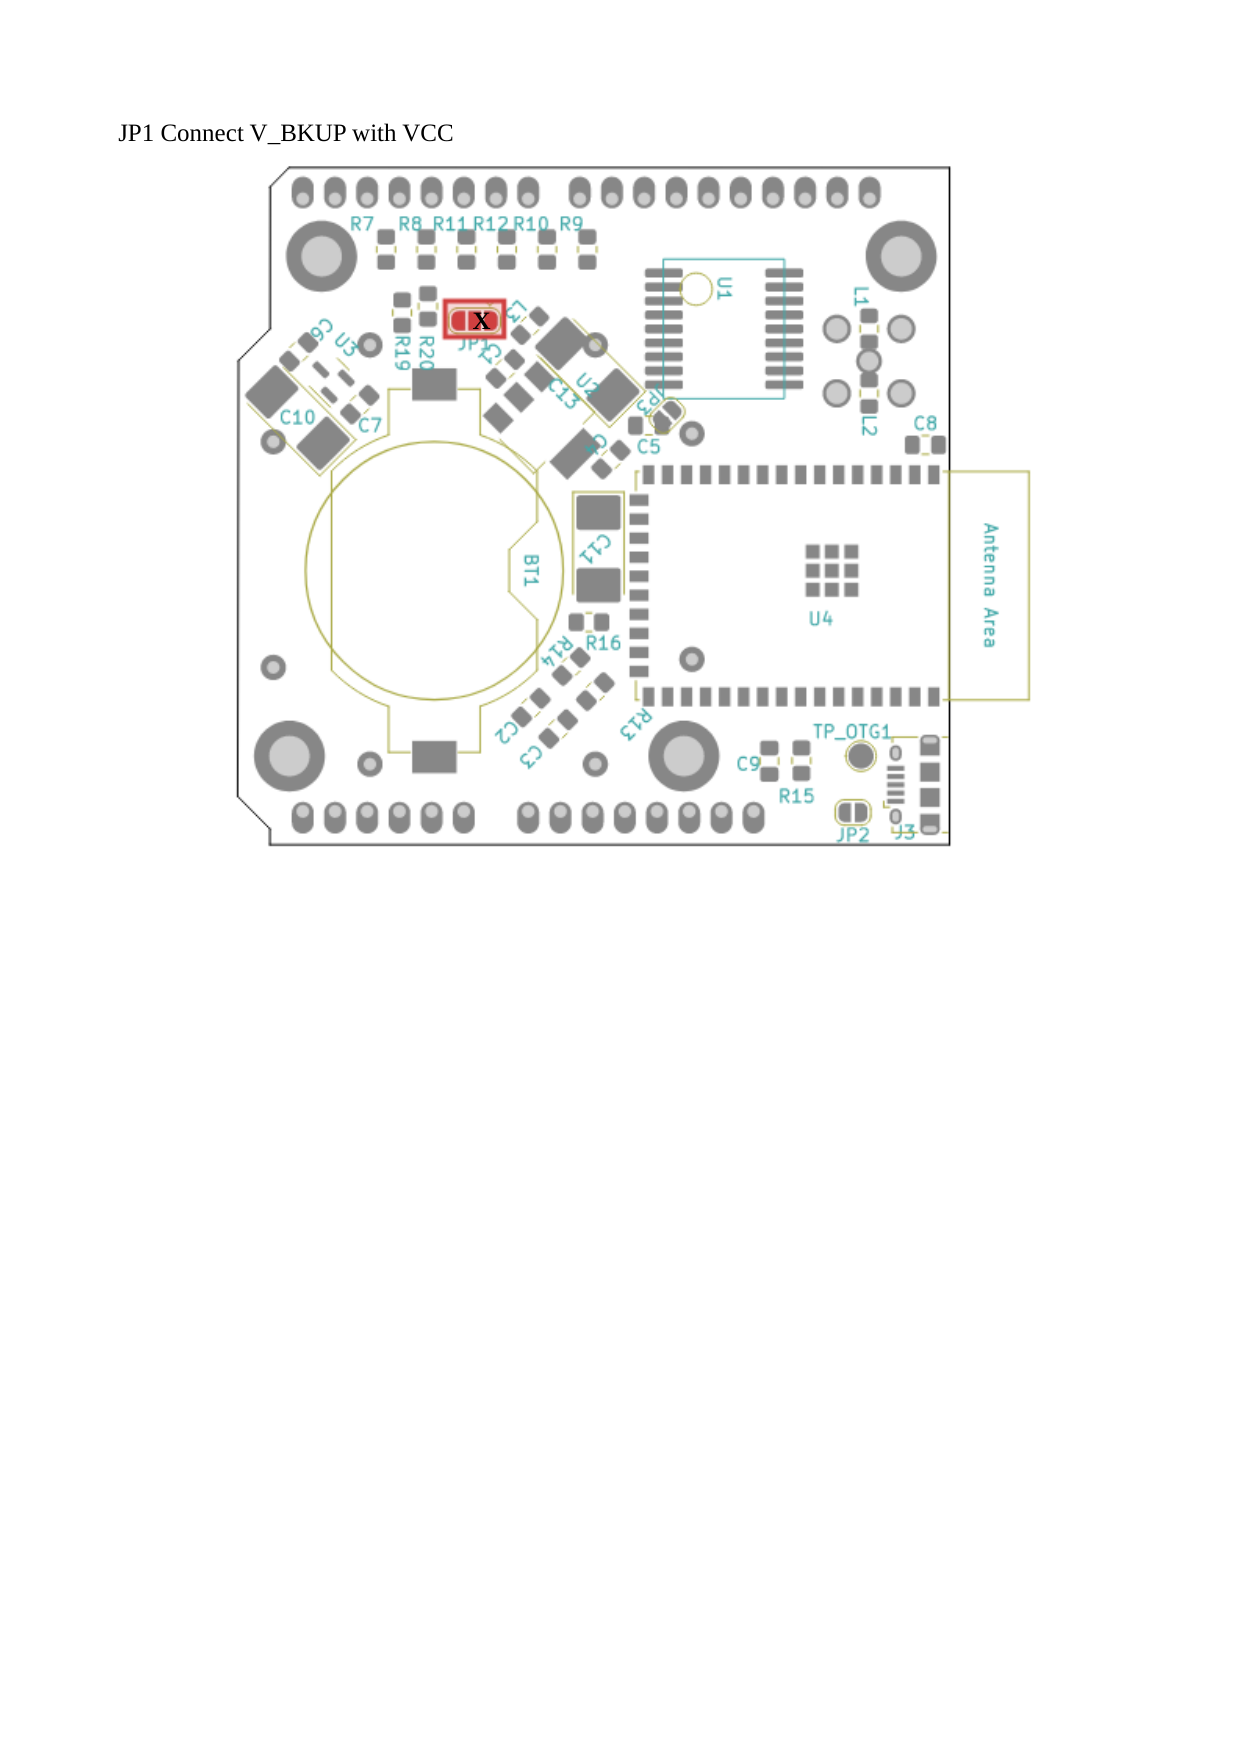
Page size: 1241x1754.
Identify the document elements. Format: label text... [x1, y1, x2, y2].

text JP1 Connect V_BKUP with VCC [118, 118, 1122, 147]
picture [195, 165, 1045, 851]
